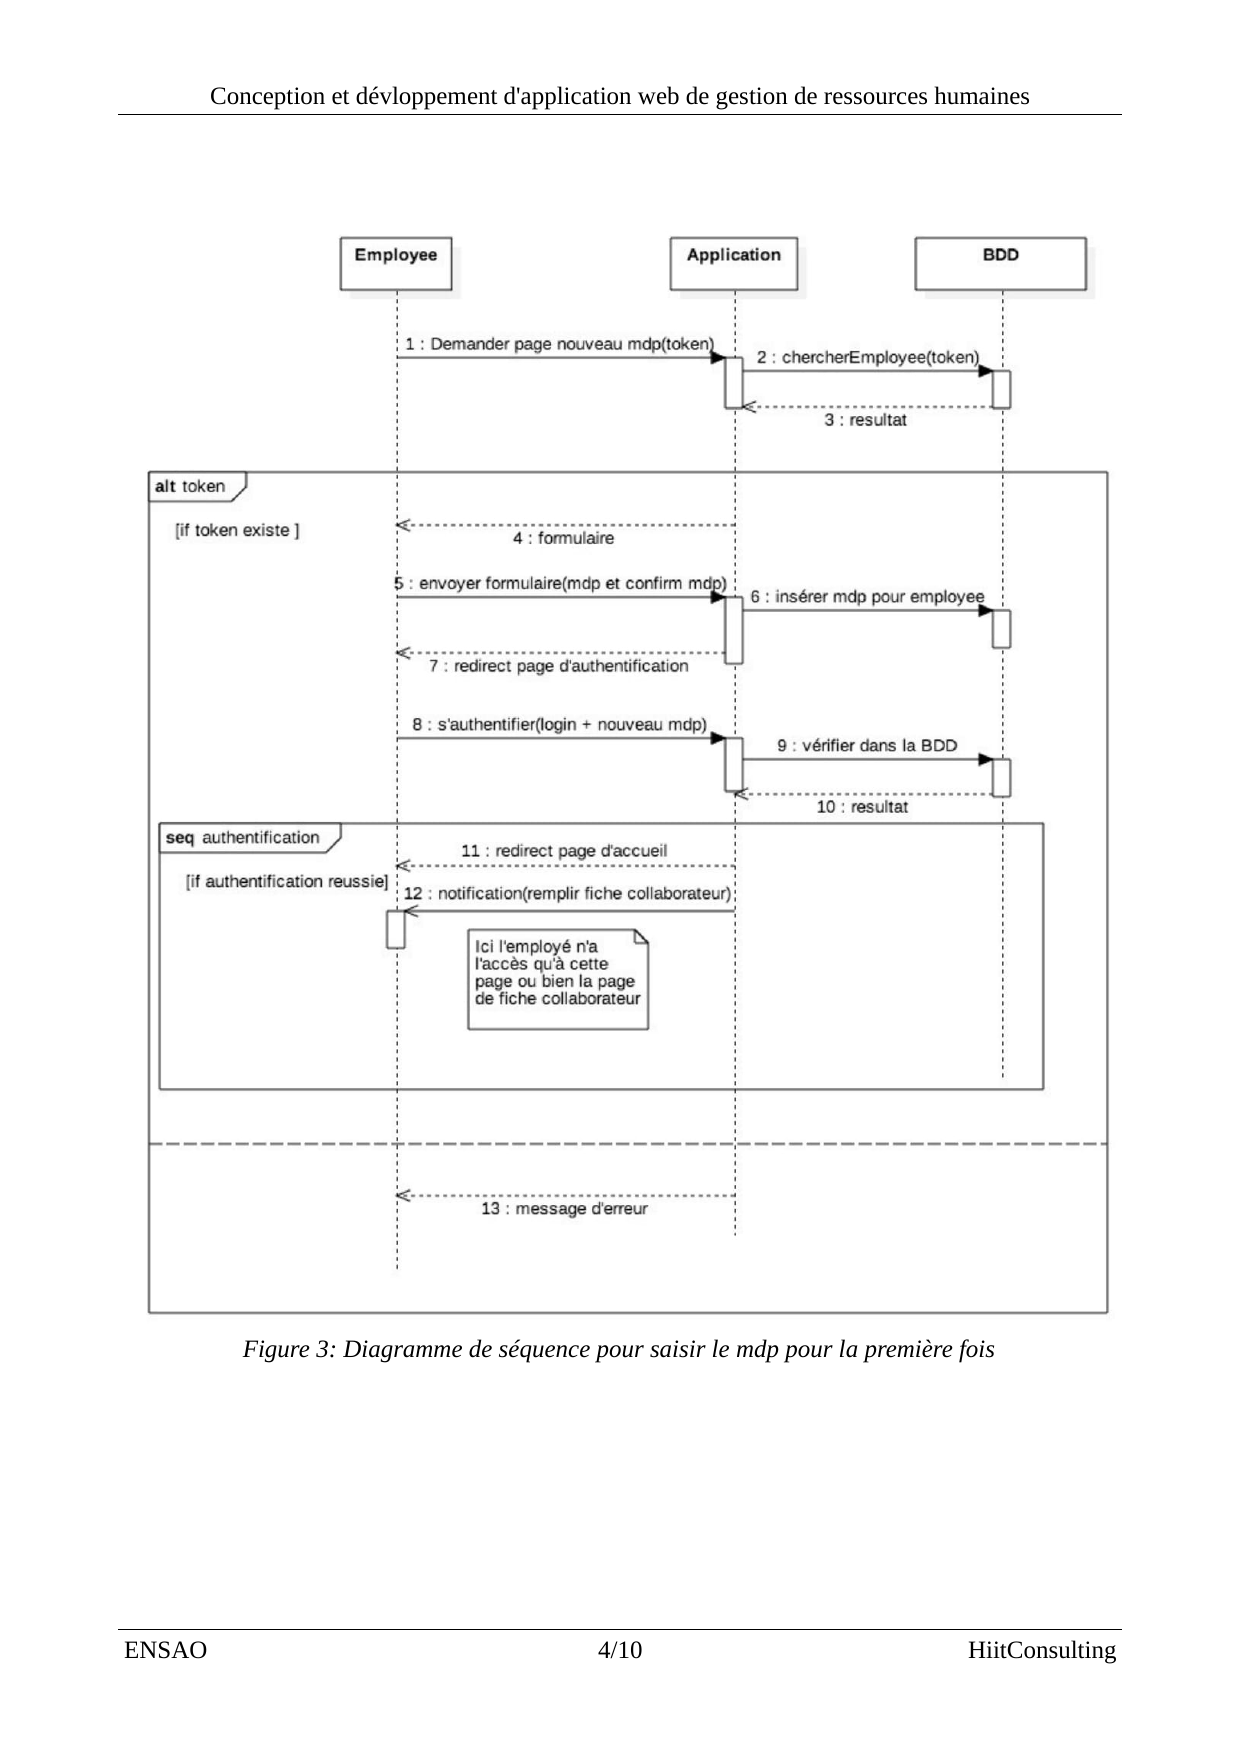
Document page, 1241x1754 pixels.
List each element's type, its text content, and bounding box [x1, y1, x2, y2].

text Figure 3: Diagramme de séquence pour saisir le mdp pour la première fois [118, 1335, 1122, 1363]
picture [118, 196, 1123, 1335]
